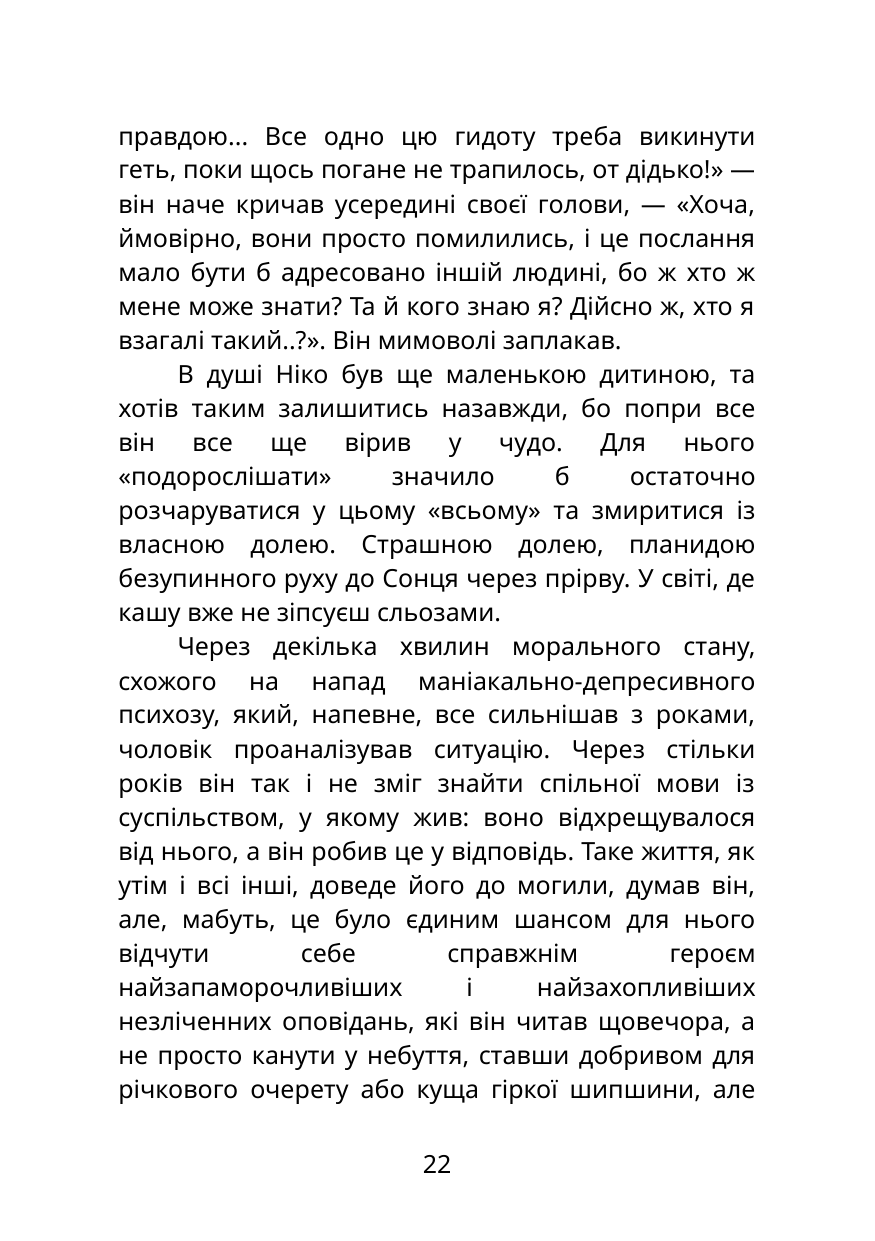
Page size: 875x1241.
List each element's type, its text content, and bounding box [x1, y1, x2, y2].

text В душі Ніко був ще маленькою дитиною, та хотів таким залишитись назавжди, бо попри все він все ще вірив у чудо. Для нього «подорослішати» значило б остаточно розчаруватися у цьому «всьому» та змиритися із власною долею. Страшною долею, планидою безупинного руху до Сонця через прірву. У світі, де кашу вже не зіпсуєш сльозами. [118, 357, 756, 629]
text правдою... Все одно цю гидоту треба викинути геть, поки щось погане не трапилось, от дідько!» — він наче кричав усередині своєї голови, — «Хоча, ймовірно, вони просто помилились, і це послання мало бути б адресовано іншій людині, бо ж хто ж мене може знати? Та й кого знаю я? Дійсно ж, хто я взагалі такий..?». Він мимоволі заплакав. [118, 118, 756, 357]
text Через декілька хвилин морального стану, схожого на напад маніакально-депресивного психозу, який, напевне, все сильнішав з роками, чоловік проаналізував ситуацію. Через стільки років він так і не зміг знайти спільної мови із суспільством, у якому жив: воно відхрещувалося від нього, а він робив це у відповідь. Таке життя, як утім і всі інші, доведе його до могили, думав він, але, мабуть, це було єдиним шансом для нього відчути себе справжнім героєм найзапаморочливіших і найзахопливіших незліченних оповідань, які він читав щовечора, а не просто канути у небуття, ставши добривом для річкового очерету або куща гіркої шипшини, але [118, 629, 756, 1106]
